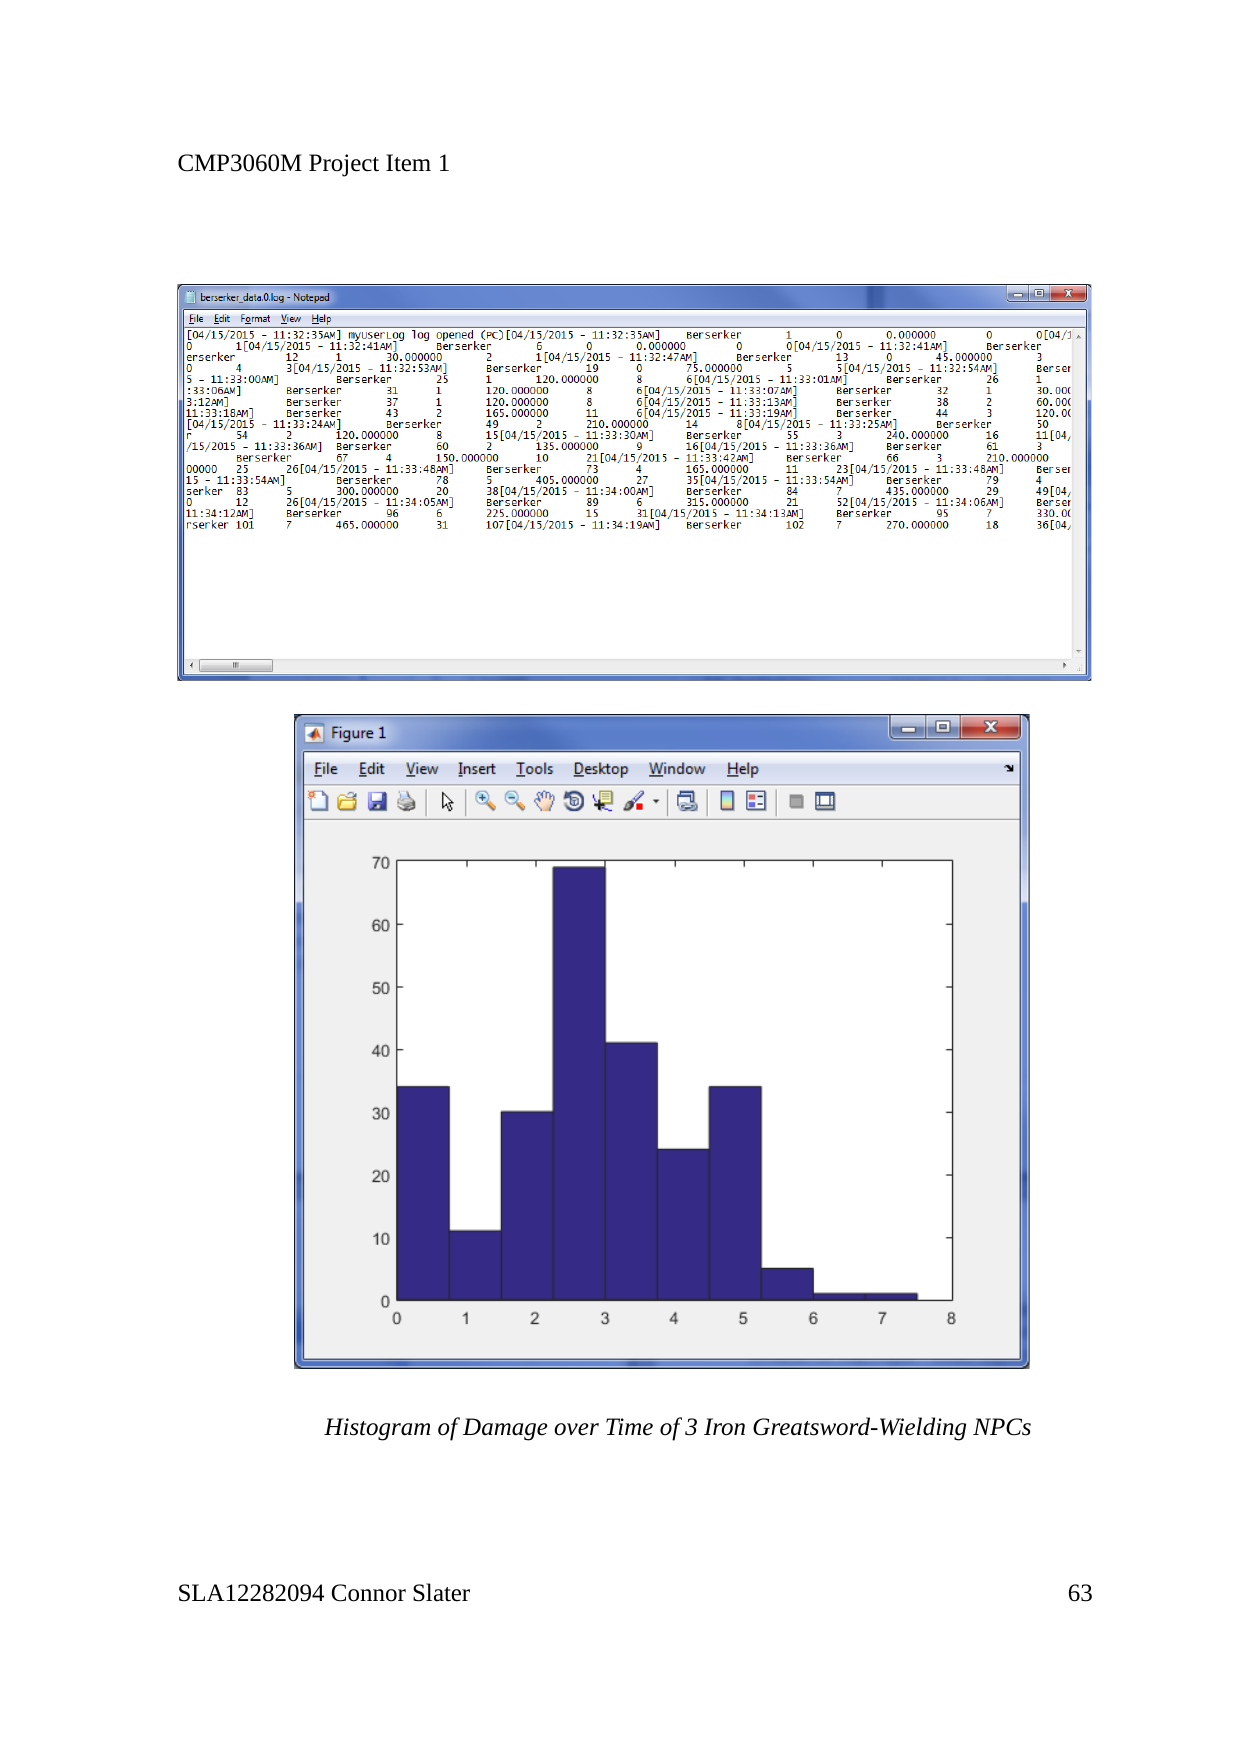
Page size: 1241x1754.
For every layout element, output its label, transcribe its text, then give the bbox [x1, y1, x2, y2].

picture [294, 714, 1030, 1369]
picture [177, 284, 1092, 681]
text Histogram of Damage over Time of 3 Iron Greatsword-Wielding NPCs [177, 1412, 1093, 1441]
